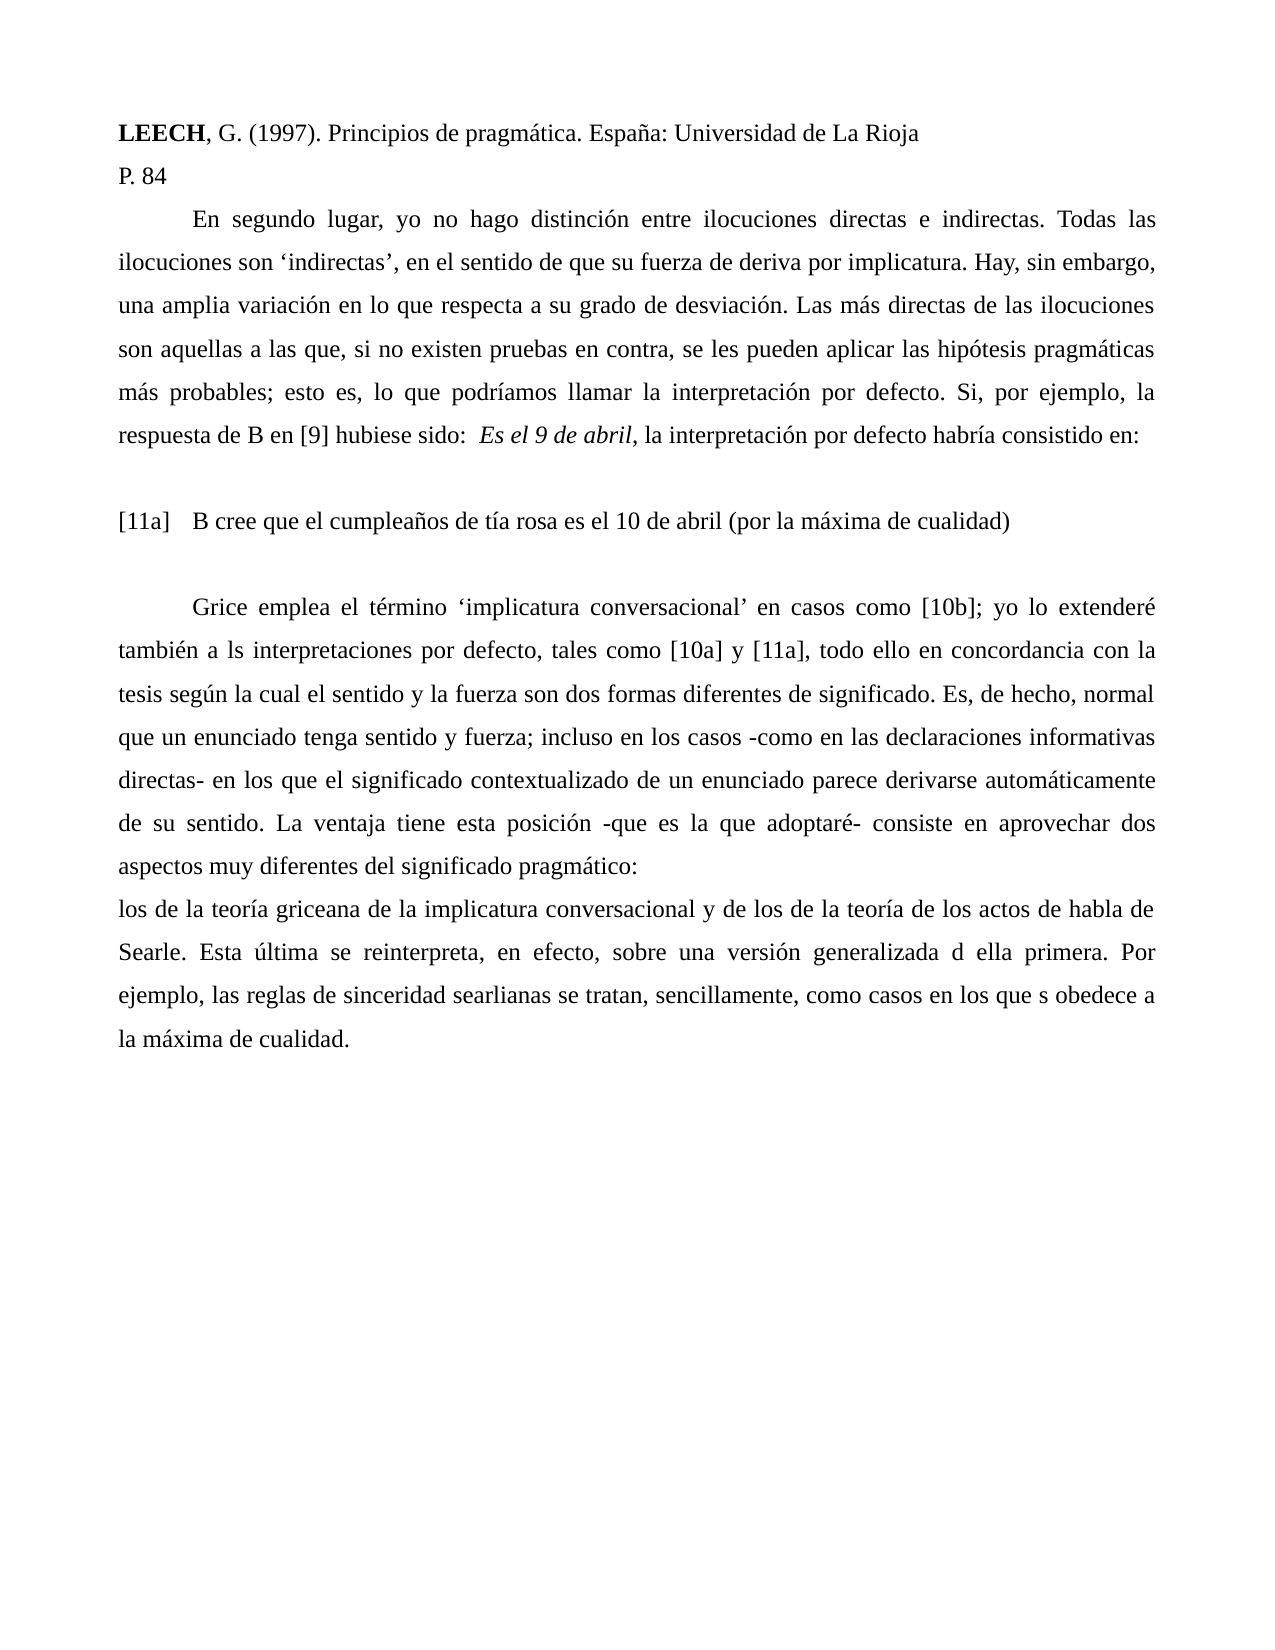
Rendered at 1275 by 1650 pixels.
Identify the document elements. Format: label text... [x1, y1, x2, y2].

text [11a] B cree que el cumpleaños de tía rosa es el 10 de abril (por la máxima de cualidad) [118, 506, 1157, 535]
text los de la teoría griceana de la implicatura conversacional y de los de la teoría de los actos de habla de Searle. Esta última se reinterpreta, en efecto, sobre una versión generalizada d ella primera. Por ejemplo, las reglas de sinceridad searlianas se tratan, sencillamente, como casos en los que s obedece a la máxima de cualidad. [118, 894, 1157, 1052]
text En segundo lugar, yo no hago distinción entre ilocuciones directas e indirectas. Todas las ilocuciones son ‘indirectas’, en el sentido de que su fuerza de deriva por implicatura. Hay, sin embargo, una amplia variación en lo que respecta a su grado de desviación. Las más directas de las ilocuciones son aquellas a las que, si no existen pruebas en contra, se les pueden aplicar las hipótesis pragmáticas más probables; esto es, lo que podríamos llamar la interpretación por defecto. Si, por ejemplo, la respuesta de B en [9] hubiese sido: Es el 9 de abril, la interpretación por defecto habría consistido en: [118, 204, 1157, 449]
text P. 84 [118, 161, 1157, 190]
text LEECH, G. (1997). Principios de pragmática. España: Universidad de La Rioja [118, 118, 1157, 147]
text Grice emplea el término ‘implicatura conversacional’ en casos como [10b]; yo lo extenderé también a ls interpretaciones por defecto, tales como [10a] y [11a], todo ello en concordancia con la tesis según la cual el sentido y la fuerza son dos formas diferentes de significado. Es, de hecho, normal que un enunciado tenga sentido y fuerza; incluso en los casos -como en las declaraciones informativas directas- en los que el significado contextualizado de un enunciado parece derivarse automáticamente de su sentido. La ventaja tiene esta posición -que es la que adoptaré- consiste en aprovechar dos aspectos muy diferentes del significado pragmático: [118, 592, 1157, 880]
